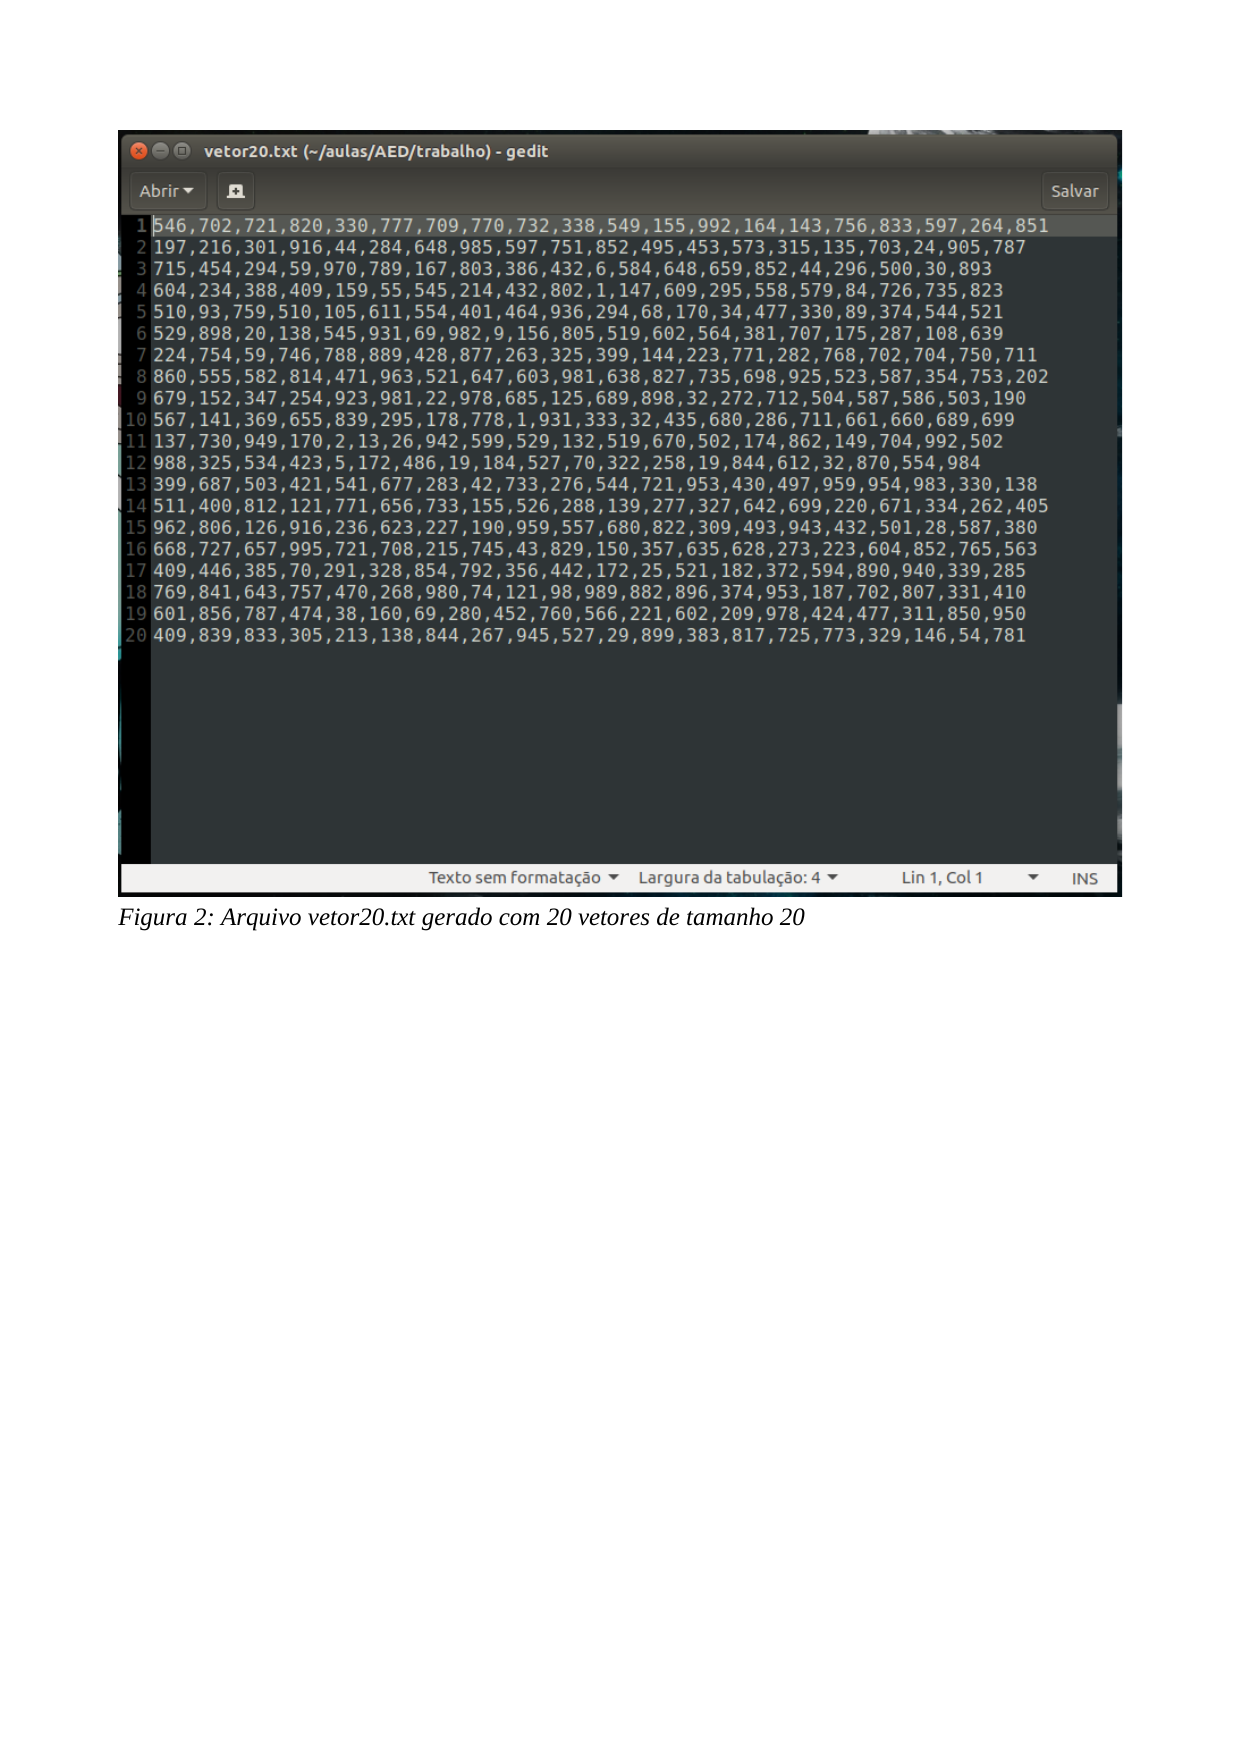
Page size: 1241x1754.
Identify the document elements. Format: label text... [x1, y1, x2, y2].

picture [118, 130, 1123, 897]
text Figura 2: Arquivo vetor20.txt gerado com 20 vetores de tamanho 20 [118, 897, 1122, 931]
